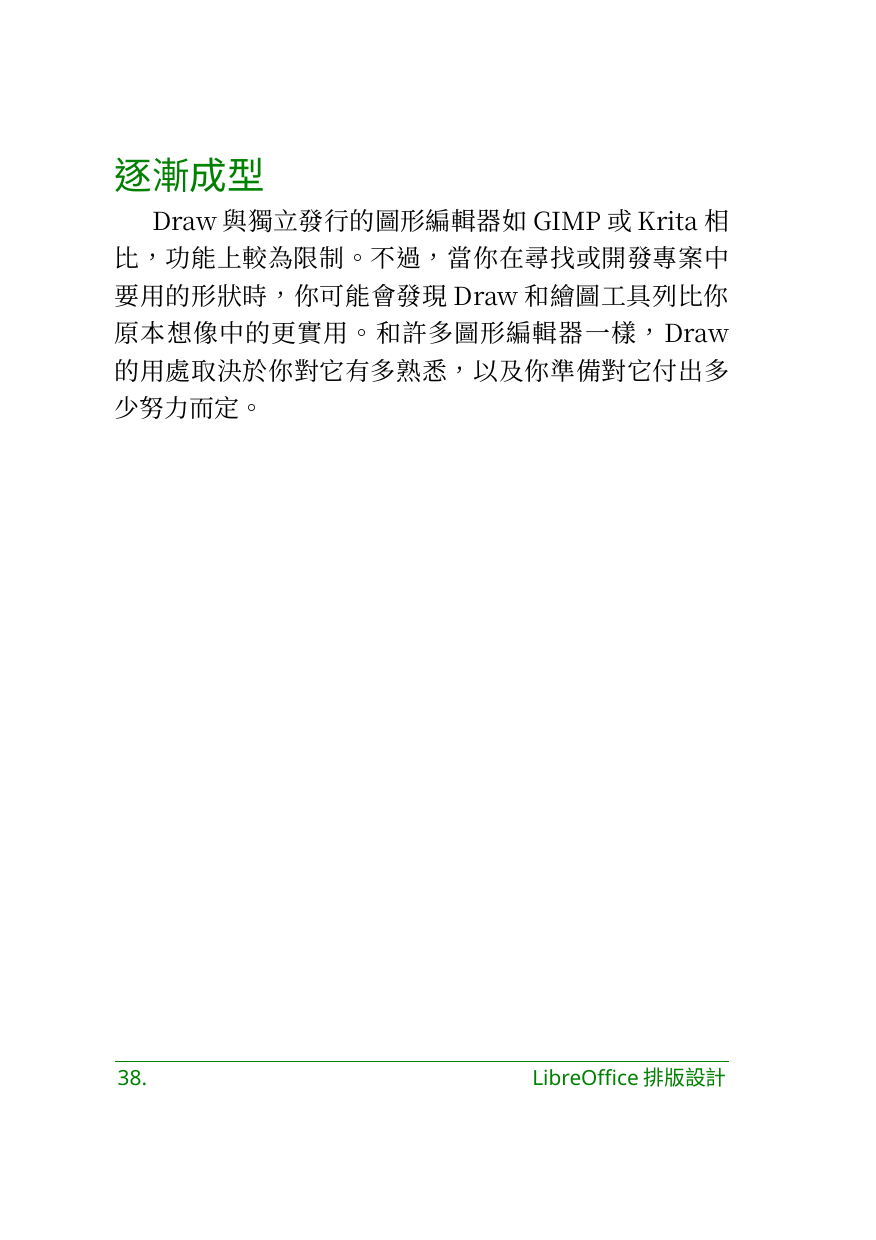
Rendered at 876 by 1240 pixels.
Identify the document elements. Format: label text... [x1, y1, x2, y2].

text Draw與獨立發行的圖形編輯器如GIMP或Krita相比，功能上較為限制。不過，當你在尋找或開發專案中要用的形狀時，你可能會發現Draw和繪圖工具列比你原本想像中的更實用。和許多圖形編輯器一樣，Draw的用處取決於你對它有多熟悉，以及你準備對它付出多少努力而定。 [114, 200, 729, 425]
subtitle 逐漸成型 [114, 146, 729, 200]
